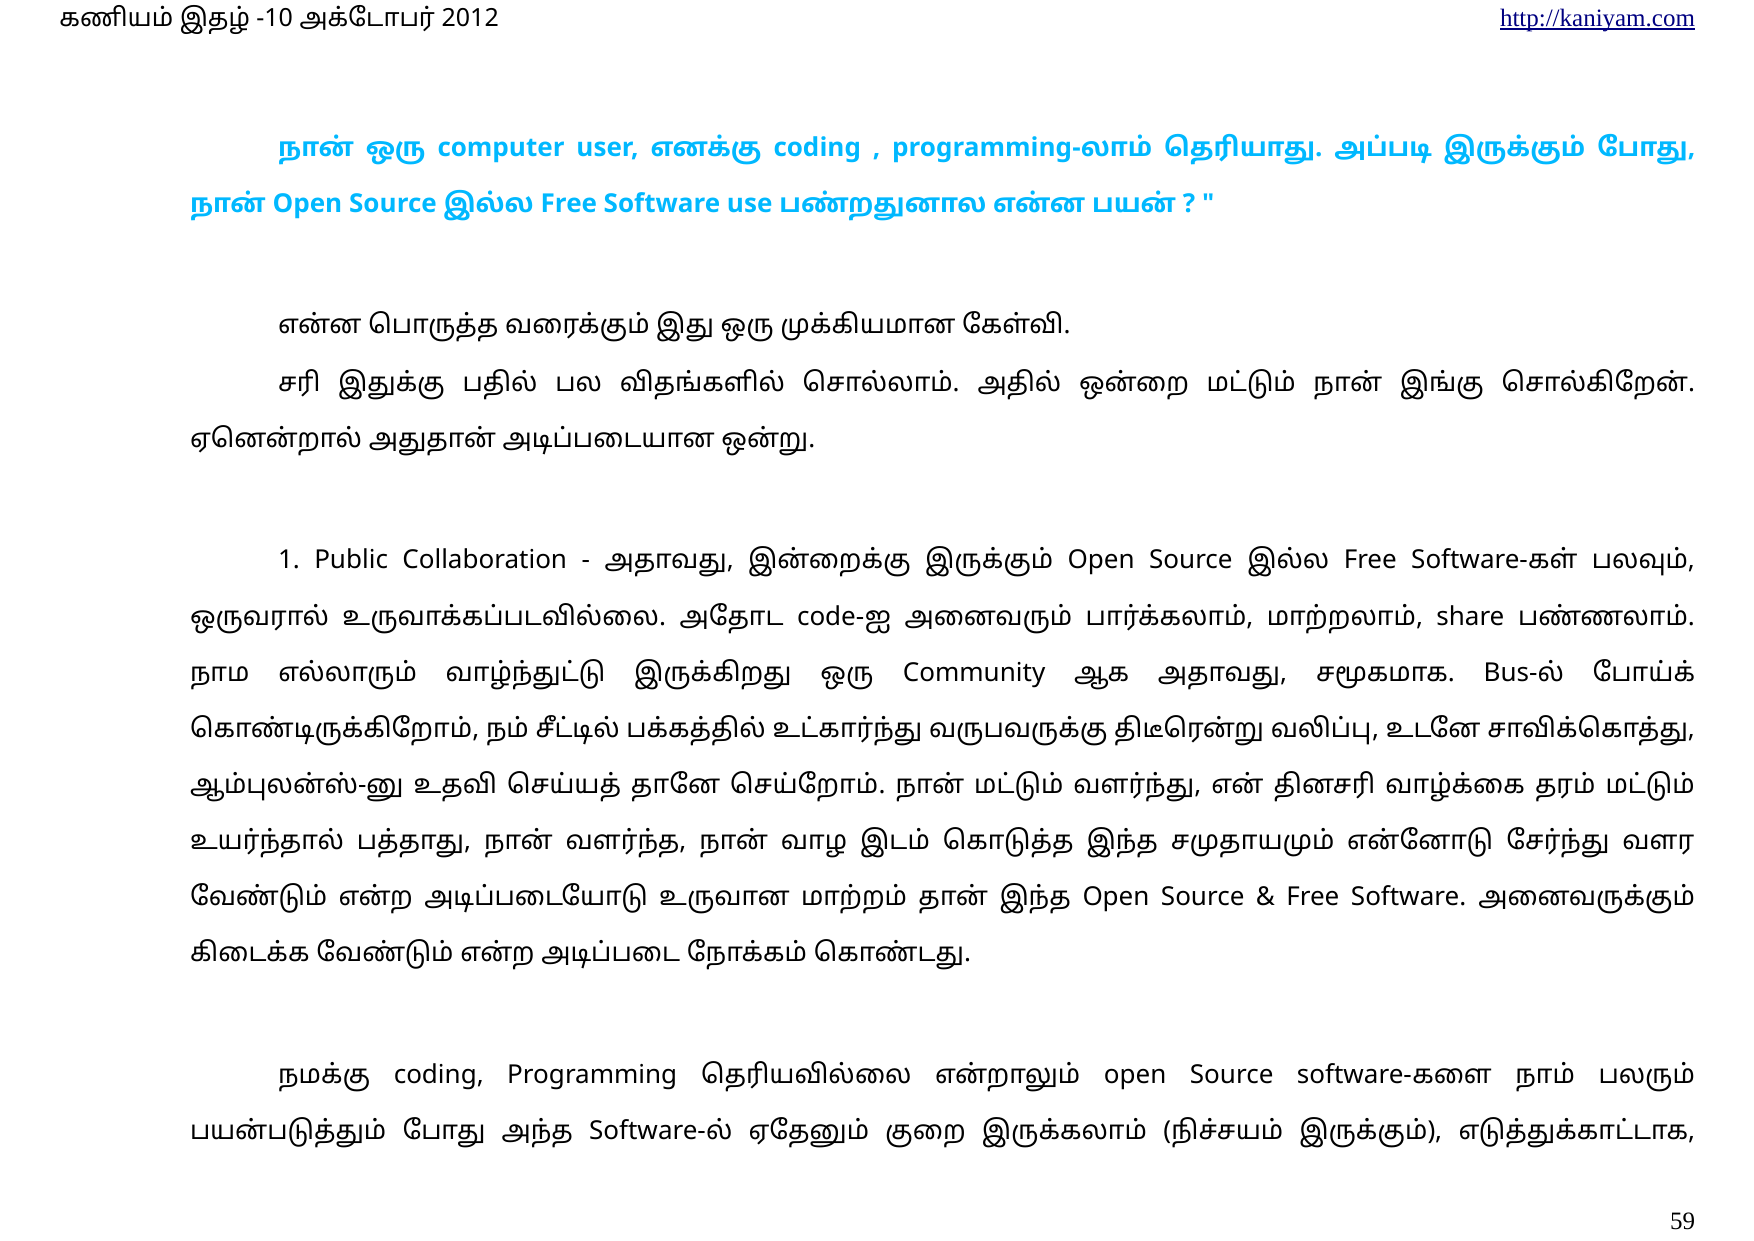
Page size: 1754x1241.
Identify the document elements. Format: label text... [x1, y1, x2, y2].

text நான் ஒரு computer user, எனக்கு coding , programming-லாம் தெரியாது. அப்படி இருக்கும் போது, நான் Open Source இல்ல Free Software use பண்றதுனால என்ன பயன் ? " [190, 128, 1695, 223]
text என்ன பொருத்த வரைக்கும் இது ஒரு முக்கியமான கேள்வி. [190, 306, 1695, 344]
text 1. Public Collaboration - அதாவது, இன்றைக்கு இருக்கும் Open Source இல்ல Free Software-கள் பலவும், ஒருவரால் உருவாக்கப்படவில்லை. அதோட code-ஐ அனைவரும் பார்க்கலாம், மாற்றலாம், share பண்ணலாம். நாம எல்லாரும் வாழ்ந்துட்டு இருக்கிறது ஒரு Community ஆக அதாவது, சமூகமாக. Bus-ல் போய்க் கொண்டிருக்கிறோம், நம் சீட்டில் பக்கத்தில் உட்கார்ந்து வருபவருக்கு திடீரென்று வலிப்பு, உடனே சாவிக்கொத்து, ஆம்புலன்ஸ்-னு உதவி செய்யத் தானே செய்றோம். நான் மட்டும் வளர்ந்து, என் தினசரி வாழ்க்கை தரம் மட்டும் உயர்ந்தால் பத்தாது, நான் வளர்ந்த, நான் வாழ இடம் கொடுத்த இந்த சமுதாயமும் என்னோடு சேர்ந்து வளர வேண்டும் என்ற அடிப்படையோடு உருவான மாற்றம் தான் இந்த Open Source & Free Software. அனைவருக்கும் கிடைக்க வேண்டும் என்ற அடிப்படை நோக்கம் கொண்டது. [190, 541, 1695, 972]
text சரி இதுக்கு பதில் பல விதங்களில் சொல்லாம். அதில் ஒன்றை மட்டும் நான் இங்கு சொல்கிறேன். ஏனென்றால் அதுதான் அடிப்படையான ஒன்று. [190, 363, 1695, 458]
text நமக்கு coding, Programming தெரியவில்லை என்றாலும் open Source software-களை நாம் பலரும் பயன்படுத்தும் போது அந்த Software-ல் ஏதேனும் குறை இருக்கலாம் (நிச்சயம் இருக்கும்), எடுத்துக்காட்டாக, [190, 1056, 1695, 1150]
